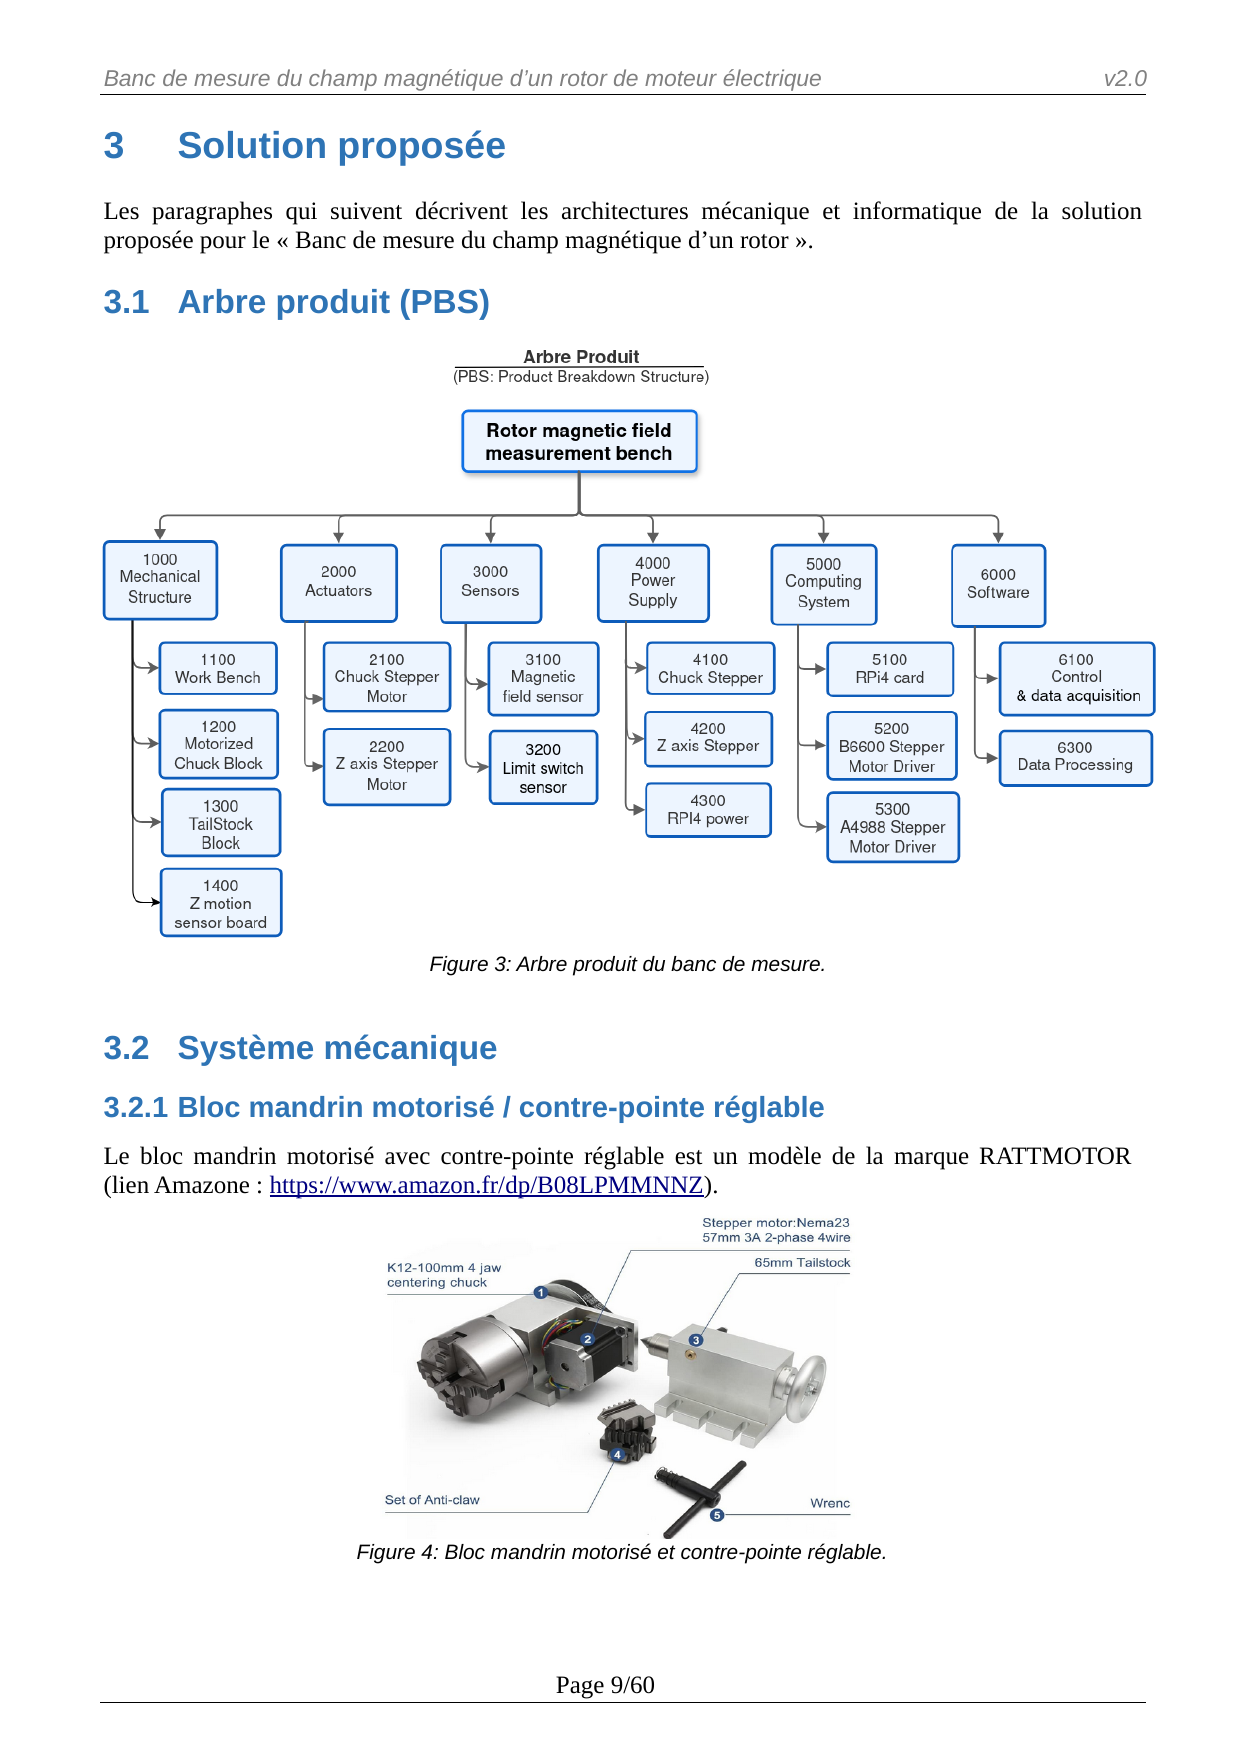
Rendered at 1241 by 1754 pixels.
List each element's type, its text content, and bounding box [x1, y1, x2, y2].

subtitle Solution proposée [103, 124, 1143, 167]
text Figure 3: Arbre produit du banc de mesure. [103, 940, 1154, 976]
text Le bloc mandrin motorisé avec contre-pointe réglable est un modèle de la marque RATTMOTOR (lien Amazone : https://www.amazon.fr/dp/B08LPMMNNZ). [103, 1141, 1143, 1199]
picture [379, 1211, 867, 1539]
subtitle Arbre produit (PBS) [103, 283, 1143, 321]
subtitle Bloc mandrin motorisé / contre-pointe réglable [103, 1090, 1143, 1124]
text Figure 4: Bloc mandrin motorisé et contre-pointe réglable. [342, 1248, 904, 1563]
picture [101, 345, 1157, 940]
subtitle Système mécanique [103, 1028, 1143, 1067]
text Les paragraphes qui suivent décrivent les architectures mécanique et informatique de la solution proposée pour le « Banc de mesure du champ magnétique d’un rotor ». [103, 196, 1143, 254]
